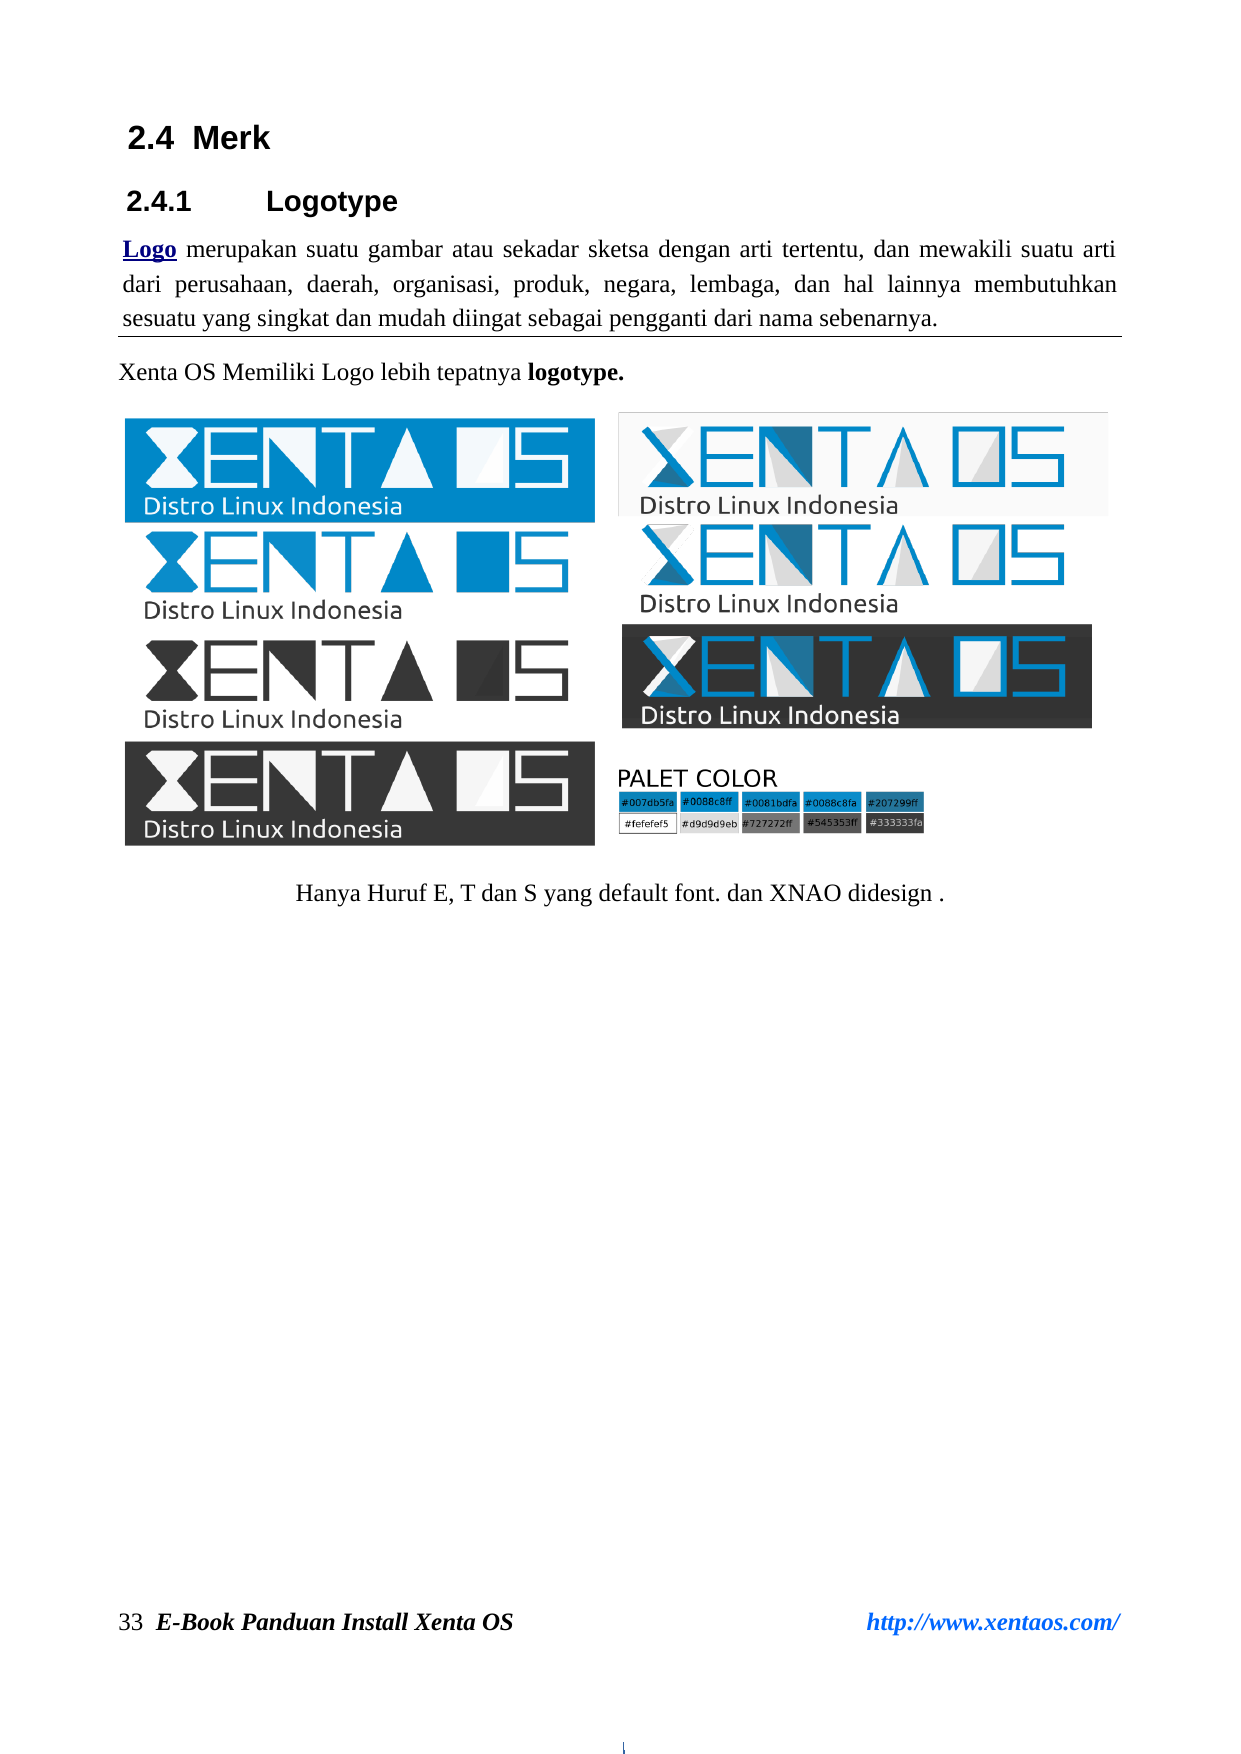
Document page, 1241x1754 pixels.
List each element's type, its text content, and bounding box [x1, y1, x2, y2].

text Logo merupakan suatu gambar atau sekadar sketsa dengan arti tertentu, dan mewakili suatu arti dari perusahaan, daerah, organisasi, produk, negara, lembaga, dan hal lainnya membutuhkan sesuatu yang singkat dan mudah diingat sebagai pengganti dari nama sebenarnya. [118, 230, 1122, 336]
subtitle Merk [118, 118, 1122, 157]
subtitle Logotype [118, 184, 1122, 218]
text Hanya Huruf E, T dan S yang default font. dan XNAO didesign . [118, 878, 1122, 906]
text Xenta OS Memiliki Logo lebih tepatnya logotype. [118, 357, 1122, 386]
picture [118, 406, 1123, 849]
